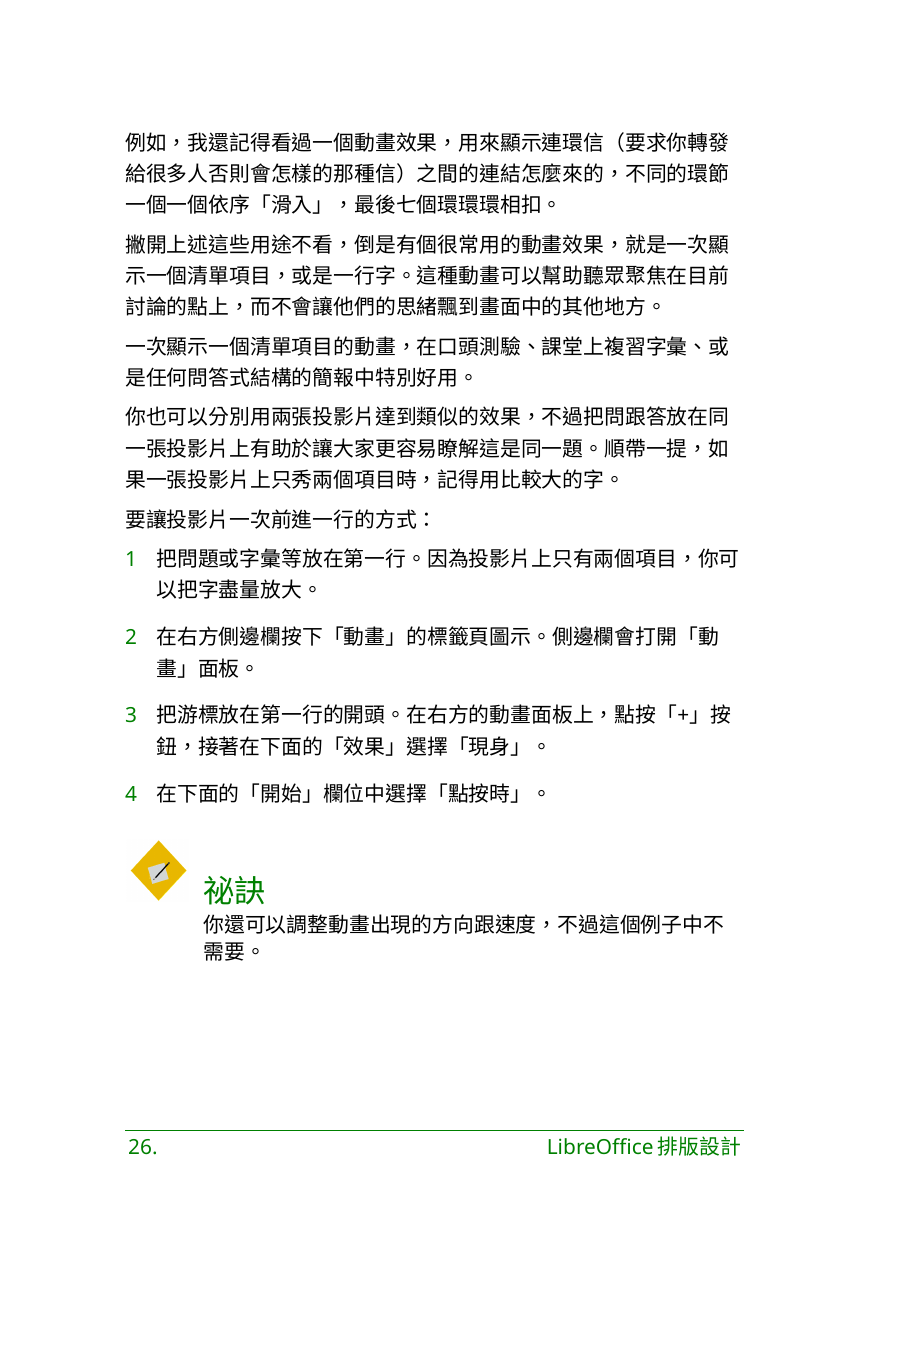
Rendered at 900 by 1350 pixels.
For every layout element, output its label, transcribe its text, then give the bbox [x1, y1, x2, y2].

text 你還可以調整動畫出現的方向跟速度，不過這個例子中不需要。 [203, 911, 744, 965]
list 在下面的「開始」欄位中選擇「點按時」。 [125, 776, 744, 807]
list 祕訣 [125, 838, 744, 911]
list 把游標放在第一行的開頭。在右方的動畫面板上，點按「+」按鈕，接著在下面的「效果」選擇「現身」。 [125, 698, 744, 760]
text 撇開上述這些用途不看，倒是有個很常用的動畫效果，就是一次顯示一個清單項目，或是一行字。這種動畫可以幫助聽眾聚焦在目前討論的點上，而不會讓他們的思緒飄到畫面中的其他地方。 [125, 227, 744, 321]
text 一次顯示一個清單項目的動畫，在口頭測驗、課堂上複習字彙、或是任何問答式結構的簡報中特別好用。 [125, 329, 744, 392]
list 在右方側邊欄按下「動畫」的標籤頁圖示。側邊欄會打開「動畫」面板。 [125, 620, 744, 682]
picture [126, 839, 189, 902]
text 要讓投影片一次前進一行的方式： [125, 502, 744, 533]
text 你也可以分別用兩張投影片達到類似的效果，不過把問跟答放在同一張投影片上有助於讓大家更容易瞭解這是同一題。順帶一提，如果一張投影片上只秀兩個項目時，記得用比較大的字。 [125, 400, 744, 494]
text 例如，我還記得看過一個動畫效果，用來顯示連環信（要求你轉發給很多人否則會怎樣的那種信）之間的連結怎麼來的，不同的環節一個一個依序「滑入」，最後七個環環環相扣。 [125, 125, 744, 219]
list 把問題或字彙等放在第一行。因為投影片上只有兩個項目，你可以把字盡量放大。 [125, 542, 744, 604]
